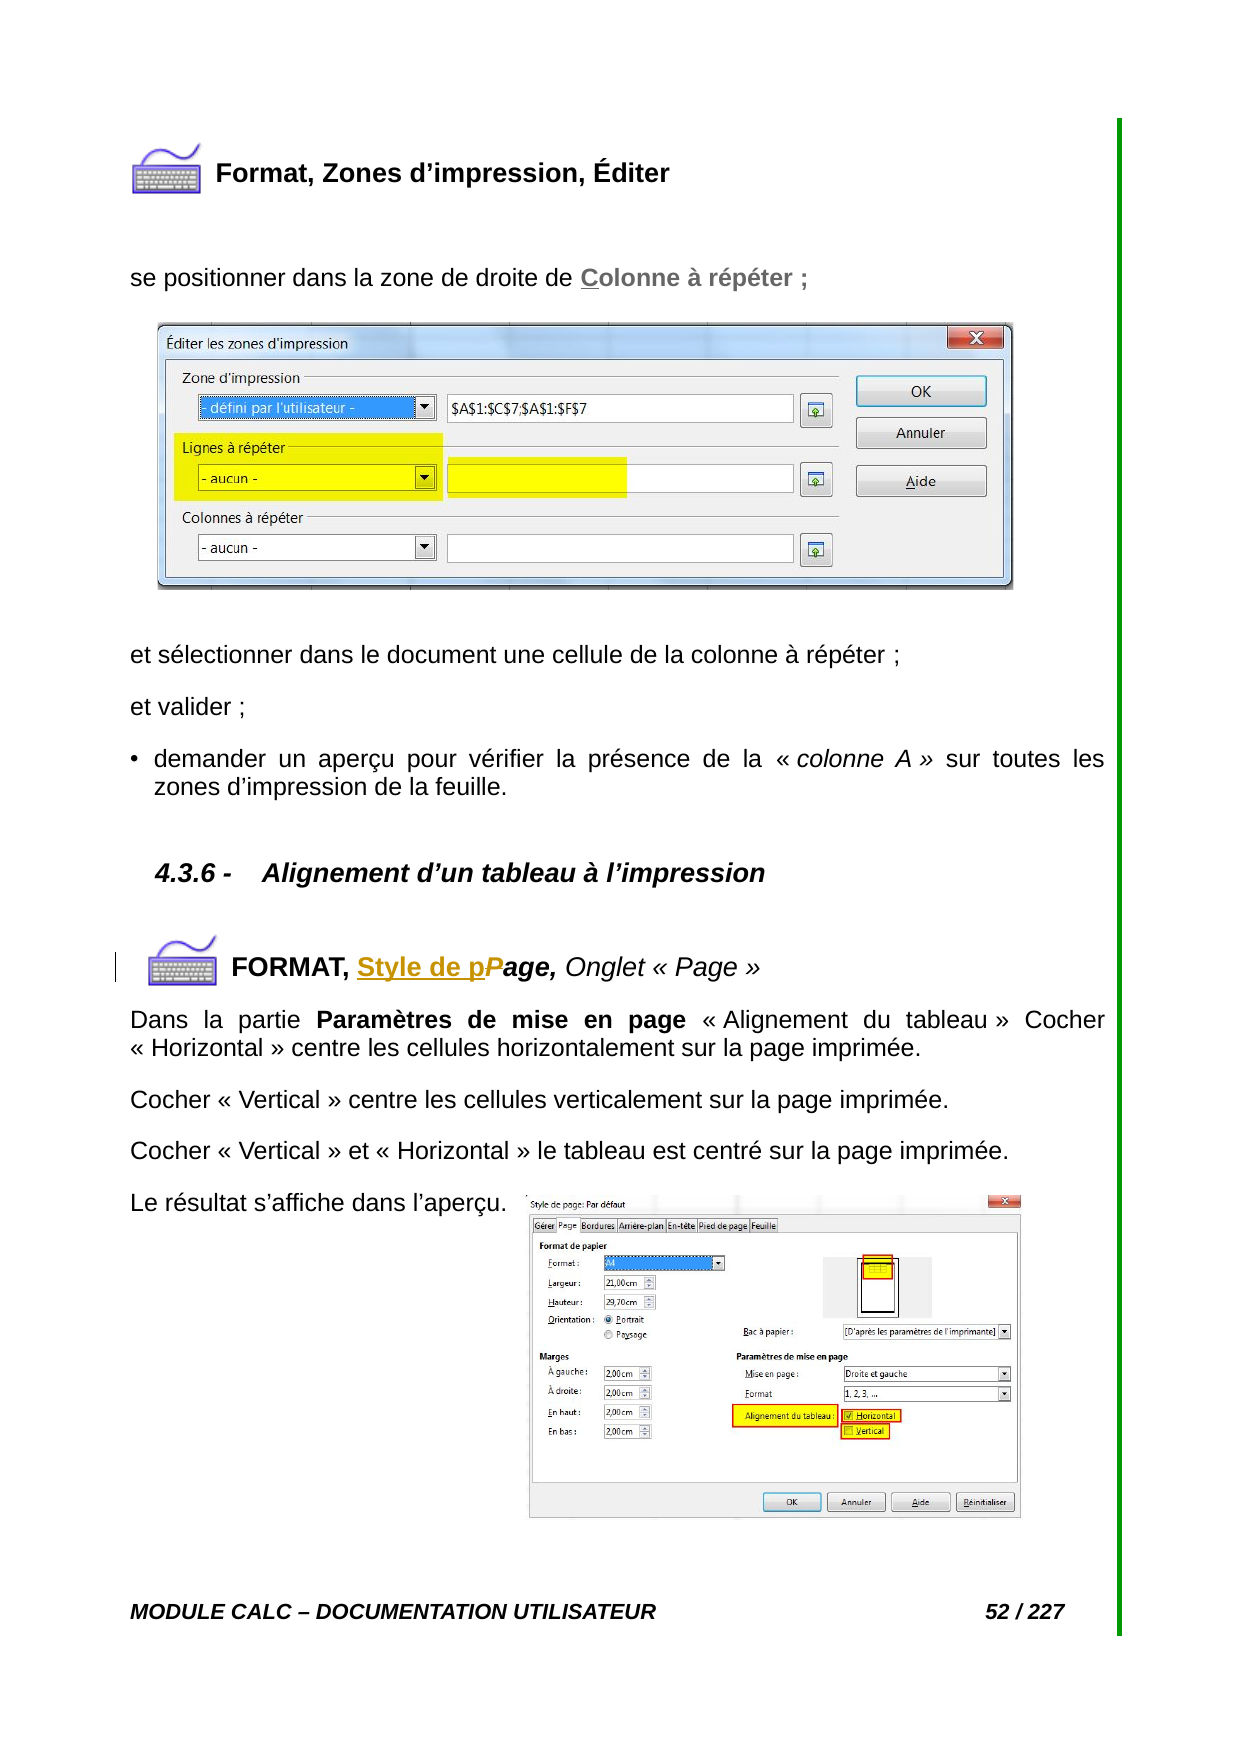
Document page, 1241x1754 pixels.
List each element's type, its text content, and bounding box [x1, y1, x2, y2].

picture [128, 133, 204, 208]
text Format, Zones d’impression, Éditer [204, 158, 1105, 189]
text et valider ; [130, 693, 1105, 721]
subtitle Alignement d’un tableau à l’impression [155, 858, 1105, 888]
picture [144, 924, 220, 1000]
picture [525, 1195, 1023, 1520]
text Cocher « Vertical » centre les cellules verticalement sur la page imprimée. [130, 1085, 1105, 1113]
text et sélectionner dans le document une cellule de la colonne à répéter ; [130, 641, 1105, 669]
text Cocher « Vertical » et « Horizontal » le tableau est centré sur la page imprimée. [130, 1137, 1105, 1165]
text Le résultat s’affiche dans l’aperçu. [130, 1188, 1105, 1216]
text se positionner dans la zone de droite de Colonne à répéter ; [130, 264, 1105, 292]
text FORMAT, Style de page, Onglet « Page » [220, 952, 1105, 982]
picture [157, 322, 1014, 590]
list demander un aperçu pour vérifier la présence de la « colonne A » sur toutes les zones d’impression de la feuille. [130, 744, 1105, 800]
text Dans la partie Paramètres de mise en page « Alignement du tableau » Cocher « Horizontal » centre les cellules horizontalement sur la page imprimée. [130, 1006, 1105, 1062]
